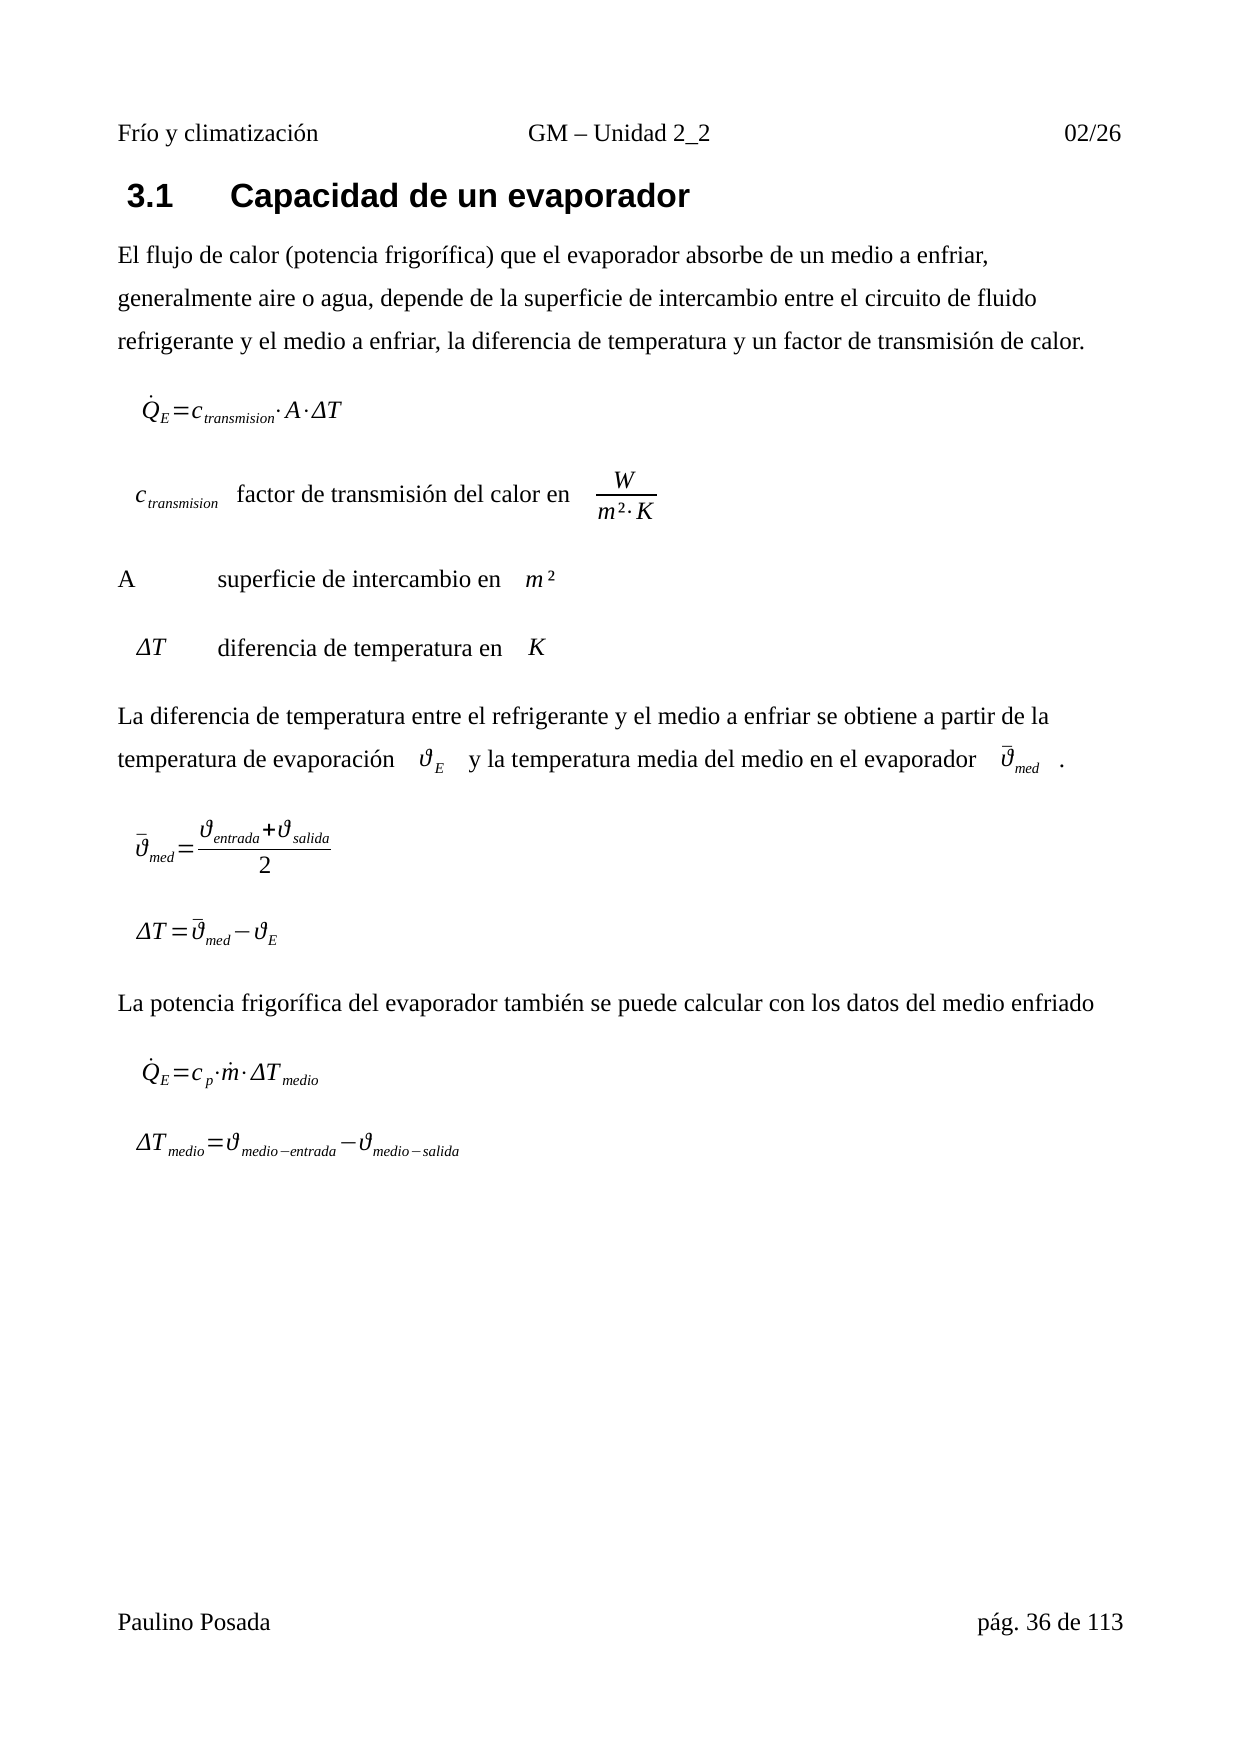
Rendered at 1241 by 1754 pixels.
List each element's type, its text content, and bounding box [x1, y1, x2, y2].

text La diferencia de temperatura entre el refrigerante y el medio a enfriar se obtiene a partir de la temperatura de evaporación y la temperatura media del medio en el evaporador . [117, 701, 1123, 776]
text diferencia de temperatura en [117, 633, 1123, 661]
text A superficie de intercambio en [117, 564, 1123, 593]
text El flujo de calor (potencia frigorífica) que el evaporador absorbe de un medio a enfriar, generalmente aire o agua, depende de la superficie de intercambio entre el circuito de fluido refrigerante y el medio a enfriar, la diferencia de temperatura y un factor de transmisión de calor. [117, 240, 1123, 355]
text factor de transmisión del calor en [117, 466, 1123, 525]
subtitle Capacidad de un evaporador [117, 176, 1123, 215]
text La potencia frigorífica del evaporador también se puede calcular con los datos del medio enfriado [117, 988, 1123, 1017]
